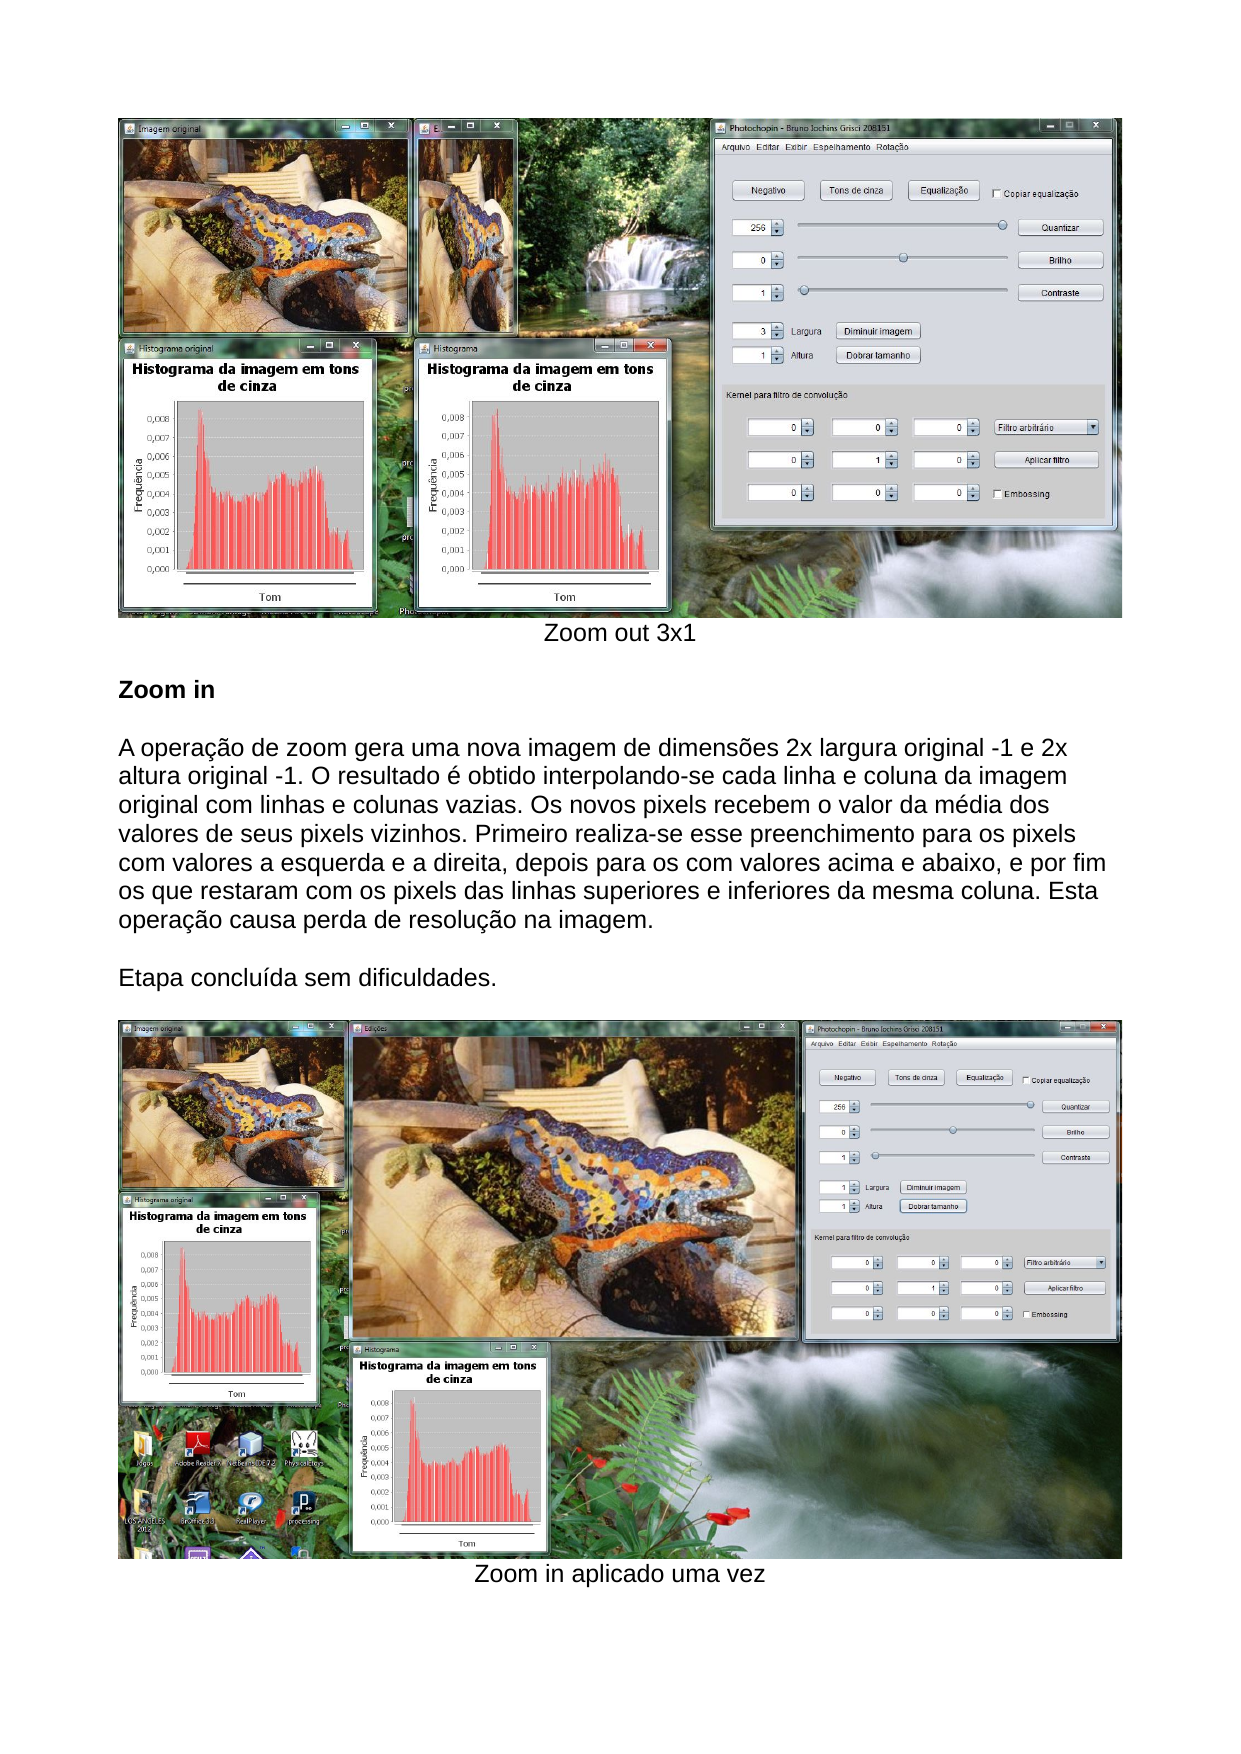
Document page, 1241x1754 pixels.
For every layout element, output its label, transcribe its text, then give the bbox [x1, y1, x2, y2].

text Etapa concluída sem dificuldades. [118, 963, 1122, 991]
text Zoom out 3x1 [118, 618, 1122, 646]
text Zoom in [118, 675, 1122, 704]
text Zoom in aplicado uma vez [118, 1559, 1122, 1588]
text A operação de zoom gera uma nova imagem de dimensões 2x largura original -1 e 2x altura original -1. O resultado é obtido interpolando-se cada linha e coluna da imagem original com linhas e colunas vazias. Os novos pixels recebem o valor da média dos valores de seus pixels vizinhos. Primeiro realiza-se esse preenchimento para os pixels com valores a esquerda e a direita, depois para os com valores acima e abaixo, e por fim os que restaram com os pixels das linhas superiores e inferiores da mesma coluna. Esta operação causa perda de resolução na imagem. [118, 733, 1122, 934]
picture [118, 118, 1123, 618]
picture [118, 1020, 1123, 1559]
